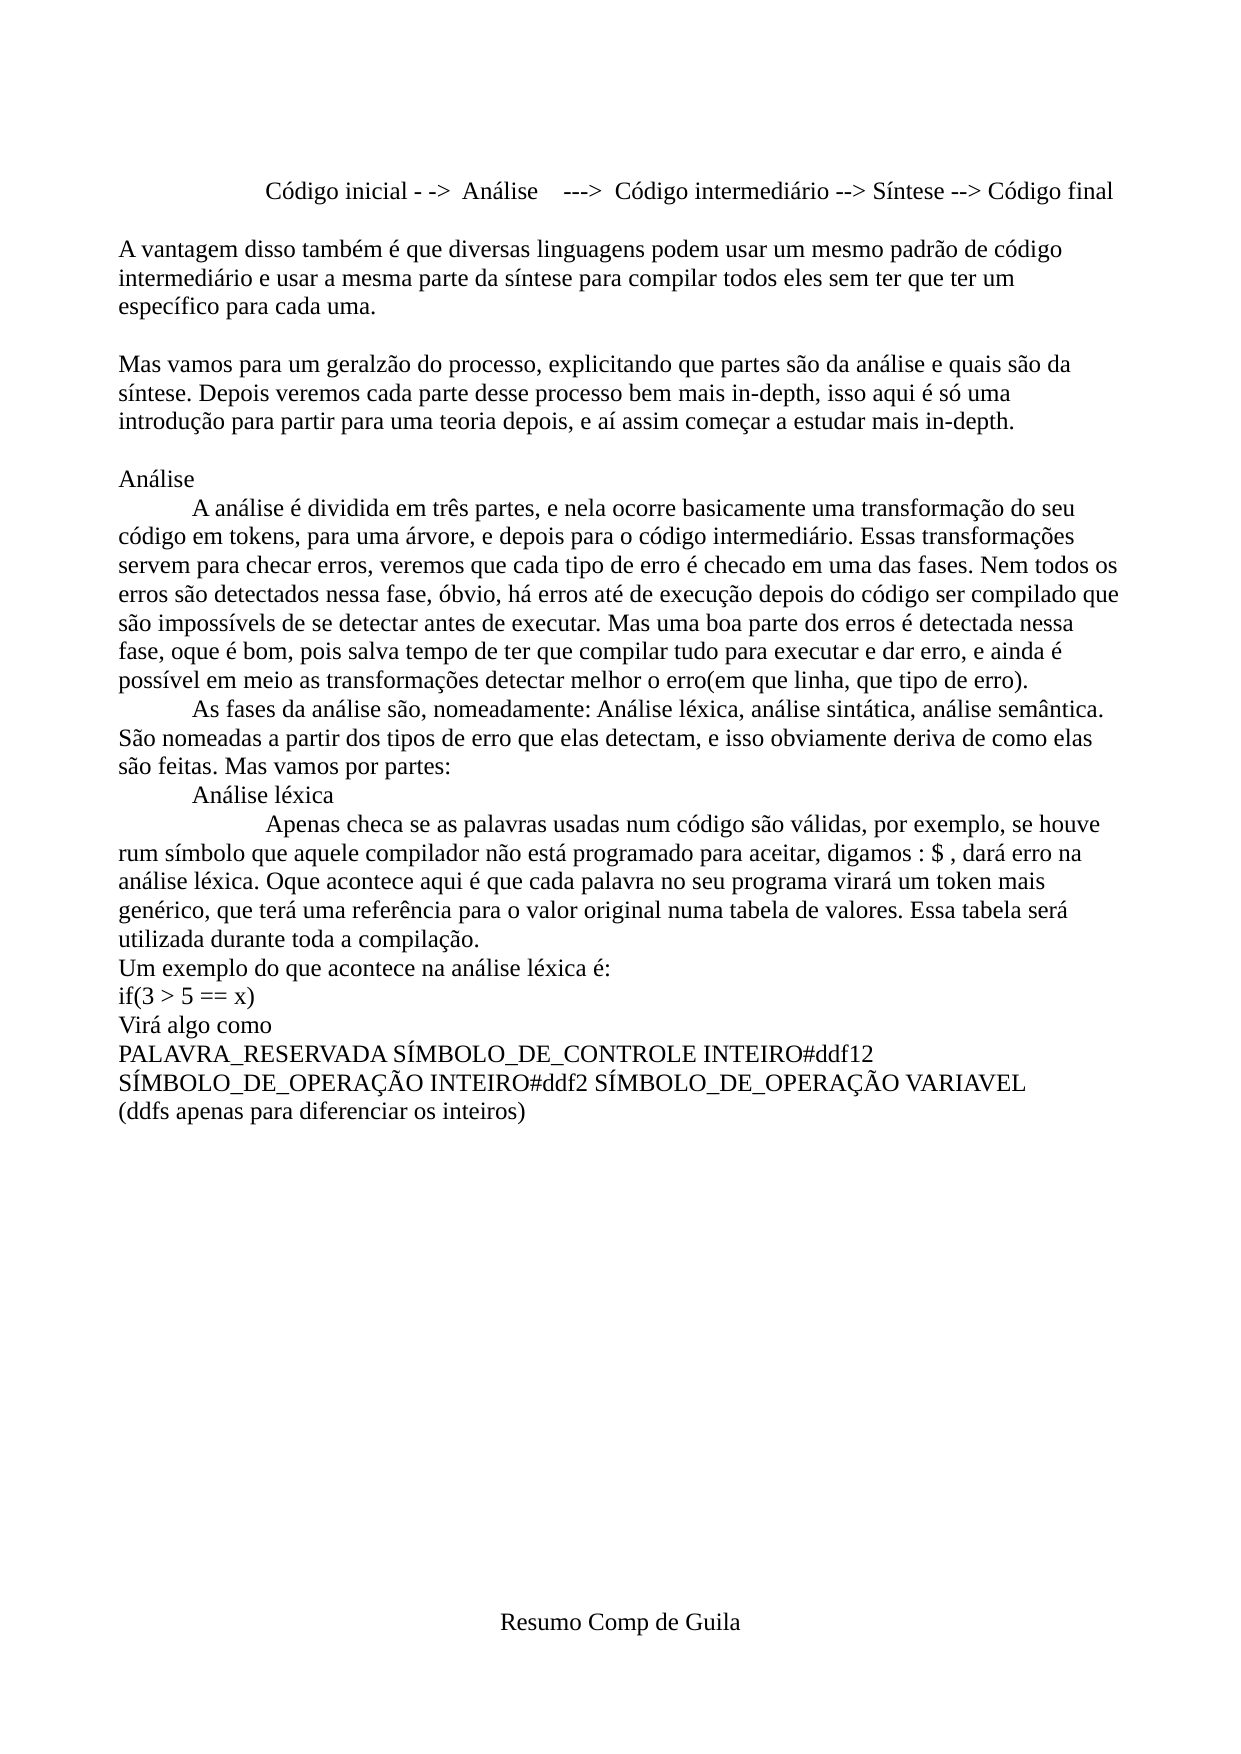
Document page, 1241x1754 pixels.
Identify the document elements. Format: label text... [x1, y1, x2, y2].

text A vantagem disso também é que diversas linguagens podem usar um mesmo padrão de código intermediário e usar a mesma parte da síntese para compilar todos eles sem ter que ter um específico para cada uma. [118, 234, 1122, 320]
text Um exemplo do que acontece na análise léxica é: [118, 953, 1122, 981]
text PALAVRA_RESERVADA SÍMBOLO_DE_CONTROLE INTEIRO#ddf12 SÍMBOLO_DE_OPERAÇÃO INTEIRO#ddf2 SÍMBOLO_DE_OPERAÇÃO VARIAVEL [118, 1039, 1122, 1096]
text Código inicial - -> Análise ---> Código intermediário --> Síntese --> Código final [118, 176, 1122, 205]
text if(3 > 5 == x) [118, 981, 1122, 1010]
text (ddfs apenas para diferenciar os inteiros) [118, 1096, 1122, 1125]
text Virá algo como [118, 1010, 1122, 1039]
text Análise [118, 464, 1122, 493]
text Análise léxica [118, 780, 1122, 809]
text A análise é dividida em três partes, e nela ocorre basicamente uma transformação do seu código em tokens, para uma árvore, e depois para o código intermediário. Essas transformações servem para checar erros, veremos que cada tipo de erro é checado em uma das fases. Nem todos os erros são detectados nessa fase, óbvio, há erros até de execução depois do código ser compilado que são impossívels de se detectar antes de executar. Mas uma boa parte dos erros é detectada nessa fase, oque é bom, pois salva tempo de ter que compilar tudo para executar e dar erro, e ainda é possível em meio as transformações detectar melhor o erro(em que linha, que tipo de erro). [118, 493, 1122, 694]
text As fases da análise são, nomeadamente: Análise léxica, análise sintática, análise semântica. São nomeadas a partir dos tipos de erro que elas detectam, e isso obviamente deriva de como elas são feitas. Mas vamos por partes: [118, 694, 1122, 780]
text Mas vamos para um geralzão do processo, explicitando que partes são da análise e quais são da síntese. Depois veremos cada parte desse processo bem mais in-depth, isso aqui é só uma introdução para partir para uma teoria depois, e aí assim começar a estudar mais in-depth. [118, 320, 1122, 435]
text Apenas checa se as palavras usadas num código são válidas, por exemplo, se houve rum símbolo que aquele compilador não está programado para aceitar, digamos : $ , dará erro na análise léxica. Oque acontece aqui é que cada palavra no seu programa virará um token mais genérico, que terá uma referência para o valor original numa tabela de valores. Essa tabela será utilizada durante toda a compilação. [118, 809, 1122, 953]
